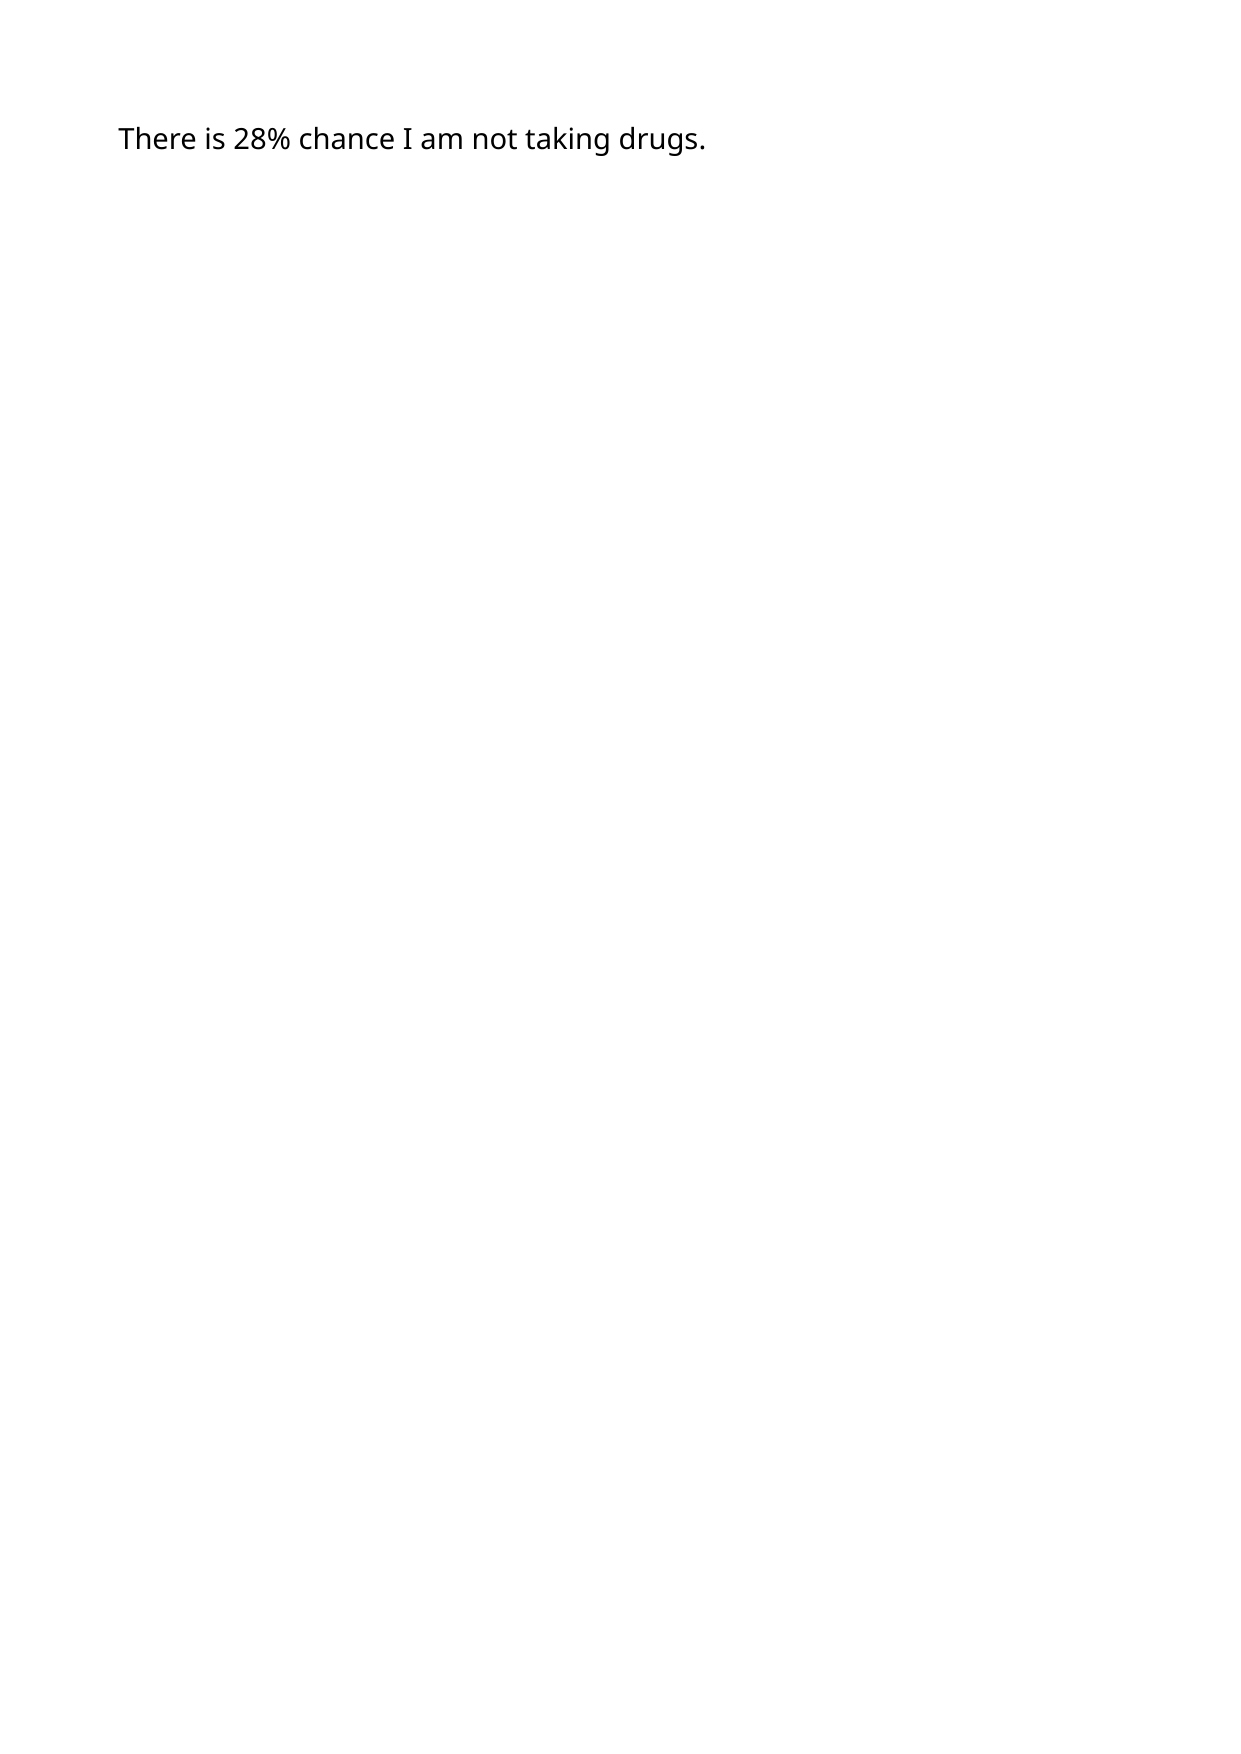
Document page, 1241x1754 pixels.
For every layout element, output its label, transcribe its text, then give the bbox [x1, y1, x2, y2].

text There is 28% chance I am not taking drugs. [118, 118, 1122, 158]
